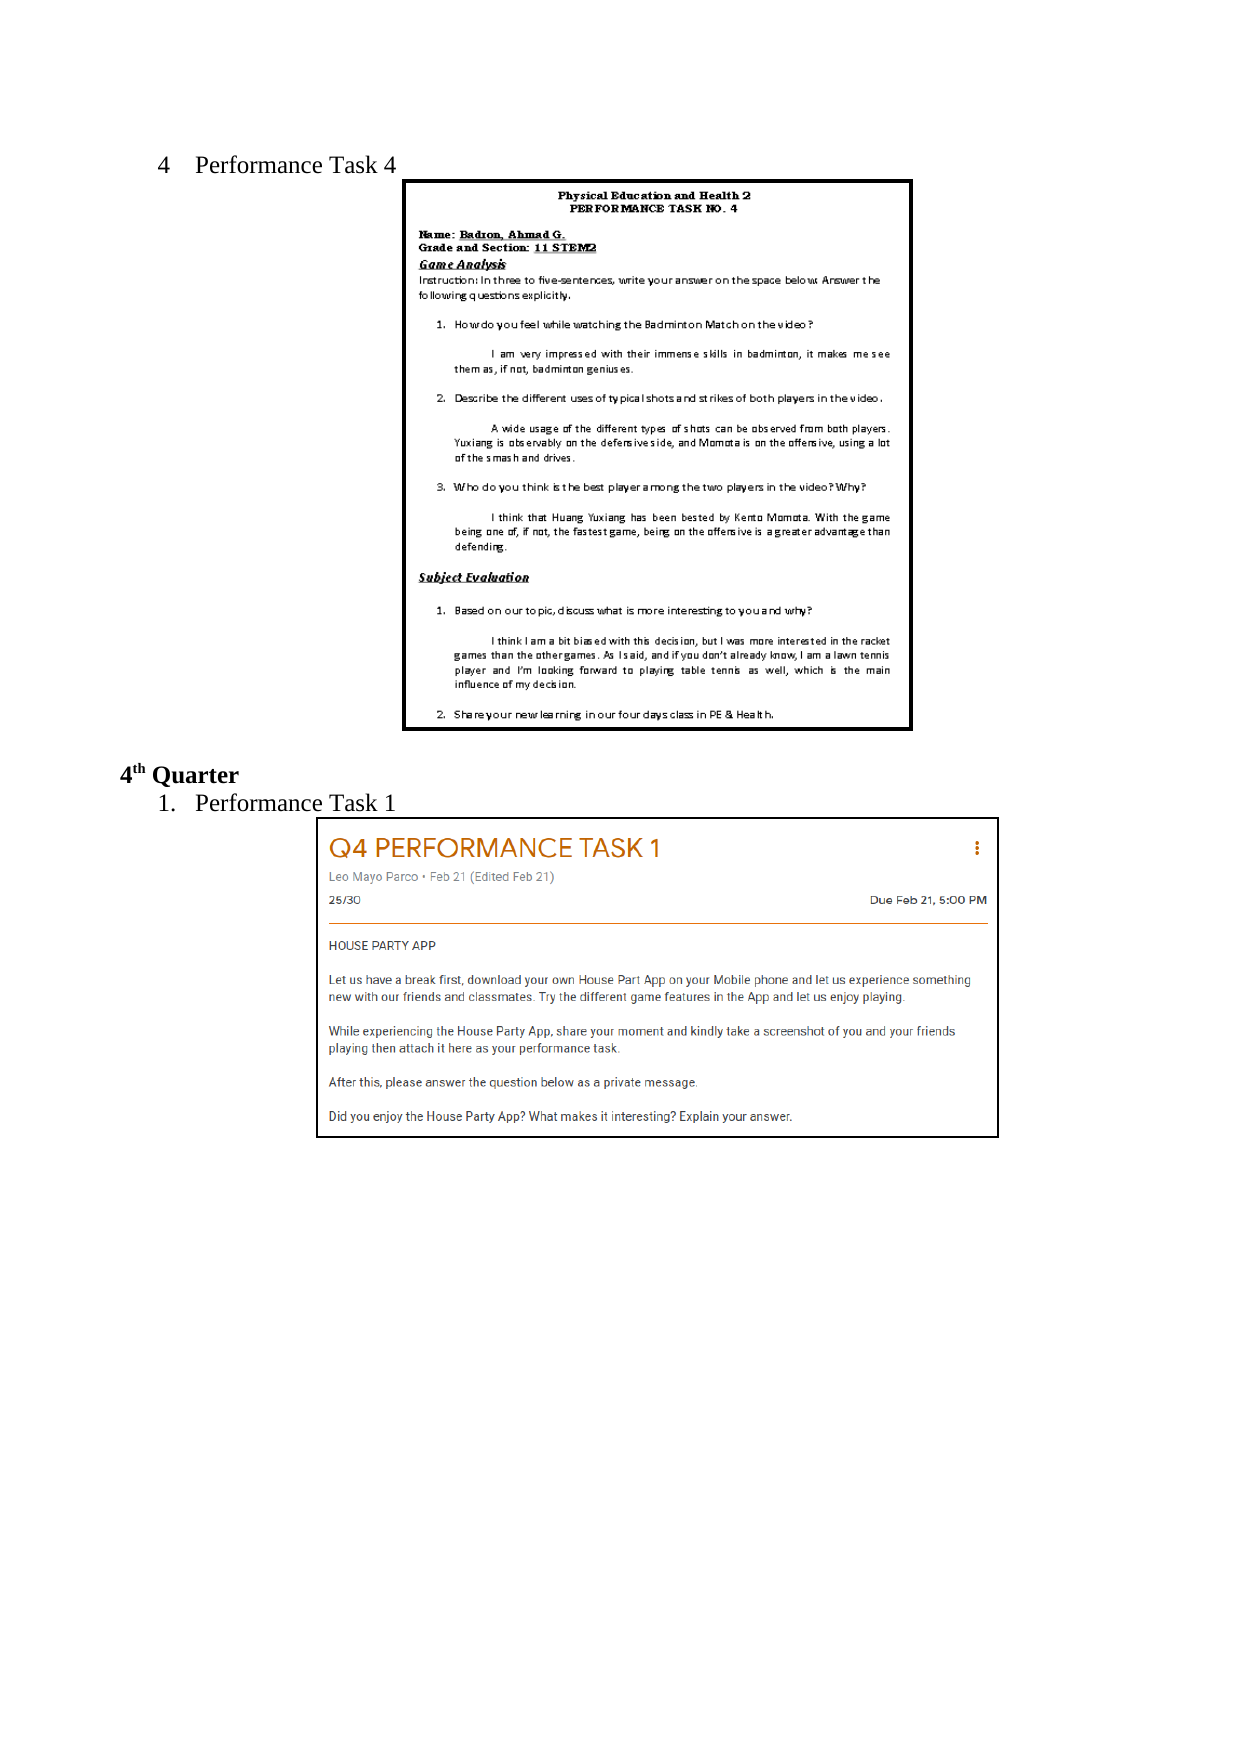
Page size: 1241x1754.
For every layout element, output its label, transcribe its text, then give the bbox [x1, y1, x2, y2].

list Performance Task 1 [157, 788, 1120, 817]
picture [321, 822, 995, 1133]
picture [406, 183, 909, 727]
text 4th Quarter [120, 760, 1120, 788]
list Performance Task 4 [157, 150, 1120, 179]
